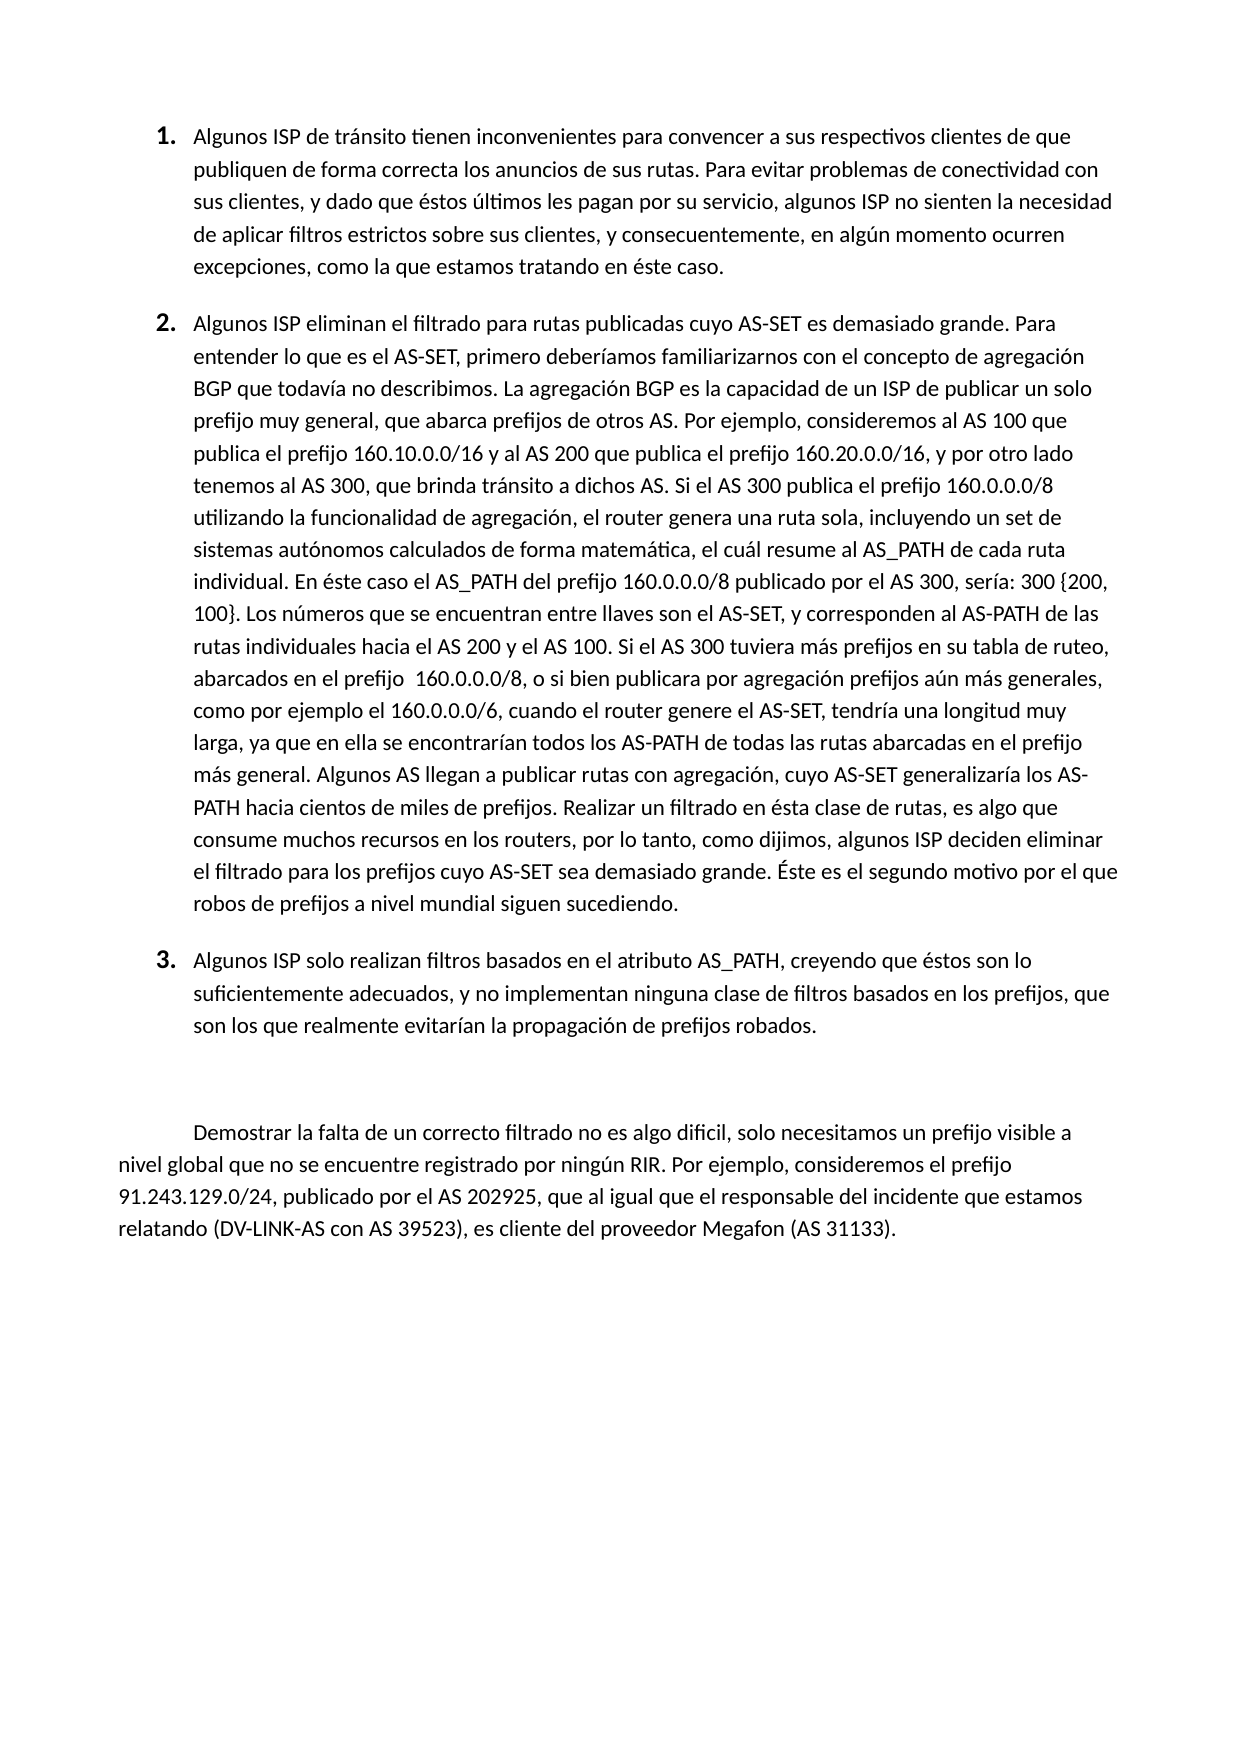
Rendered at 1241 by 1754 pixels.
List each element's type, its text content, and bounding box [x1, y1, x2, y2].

list Algunos ISP eliminan el filtrado para rutas publicadas cuyo AS-SET es demasiado grande. Para entender lo que es el AS-SET, primero deberíamos familiarizarnos con el concepto de agregación BGP que todavía no describimos. La agregación BGP es la capacidad de un ISP de publicar un solo prefijo muy general, que abarca prefijos de otros AS. Por ejemplo, consideremos al AS 100 que publica el prefijo 160.10.0.0/16 y al AS 200 que publica el prefijo 160.20.0.0/16, y por otro lado tenemos al AS 300, que brinda tránsito a dichos AS. Si el AS 300 publica el prefijo 160.0.0.0/8 utilizando la funcionalidad de agregación, el router genera una ruta sola, incluyendo un set de sistemas autónomos calculados de forma matemática, el cuál resume al AS_PATH de cada ruta individual. En éste caso el AS_PATH del prefijo 160.0.0.0/8 publicado por el AS 300, sería: 300 {200, 100}. Los números que se encuentran entre llaves son el AS-SET, y corresponden al AS-PATH de las rutas individuales hacia el AS 200 y el AS 100. Si el AS 300 tuviera más prefijos en su tabla de ruteo, abarcados en el prefijo 160.0.0.0/8, o si bien publicara por agregación prefijos aún más generales, como por ejemplo el 160.0.0.0/6, cuando el router genere el AS-SET, tendría una longitud muy larga, ya que en ella se encontrarían todos los AS-PATH de todas las rutas abarcadas en el prefijo más general. Algunos AS llegan a publicar rutas con agregación, cuyo AS-SET generalizaría los AS-PATH hacia cientos de miles de prefijos. Realizar un filtrado en ésta clase de rutas, es algo que consume muchos recursos en los routers, por lo tanto, como dijimos, algunos ISP deciden eliminar el filtrado para los prefijos cuyo AS-SET sea demasiado grande. Éste es el segundo motivo por el que robos de prefijos a nivel mundial siguen sucediendo. [156, 305, 1122, 917]
text Demostrar la falta de un correcto filtrado no es algo dificil, solo necesitamos un prefijo visible a nivel global que no se encuentre registrado por ningún RIR. Por ejemplo, consideremos el prefijo 91.243.129.0/24, publicado por el AS 202925, que al igual que el responsable del incidente que estamos relatando (DV-LINK-AS con AS 39523), es cliente del proveedor Megafon (AS 31133). [118, 1118, 1122, 1242]
list Algunos ISP de tránsito tienen inconvenientes para convencer a sus respectivos clientes de que publiquen de forma correcta los anuncios de sus rutas. Para evitar problemas de conectividad con sus clientes, y dado que éstos últimos les pagan por su servicio, algunos ISP no sienten la necesidad de aplicar filtros estrictos sobre sus clientes, y consecuentemente, en algún momento ocurren excepciones, como la que estamos tratando en éste caso. [156, 118, 1122, 280]
list Algunos ISP solo realizan filtros basados en el atributo AS_PATH, creyendo que éstos son lo suficientemente adecuados, y no implementan ninguna clase de filtros basados en los prefijos, que son los que realmente evitarían la propagación de prefijos robados. [156, 942, 1122, 1040]
